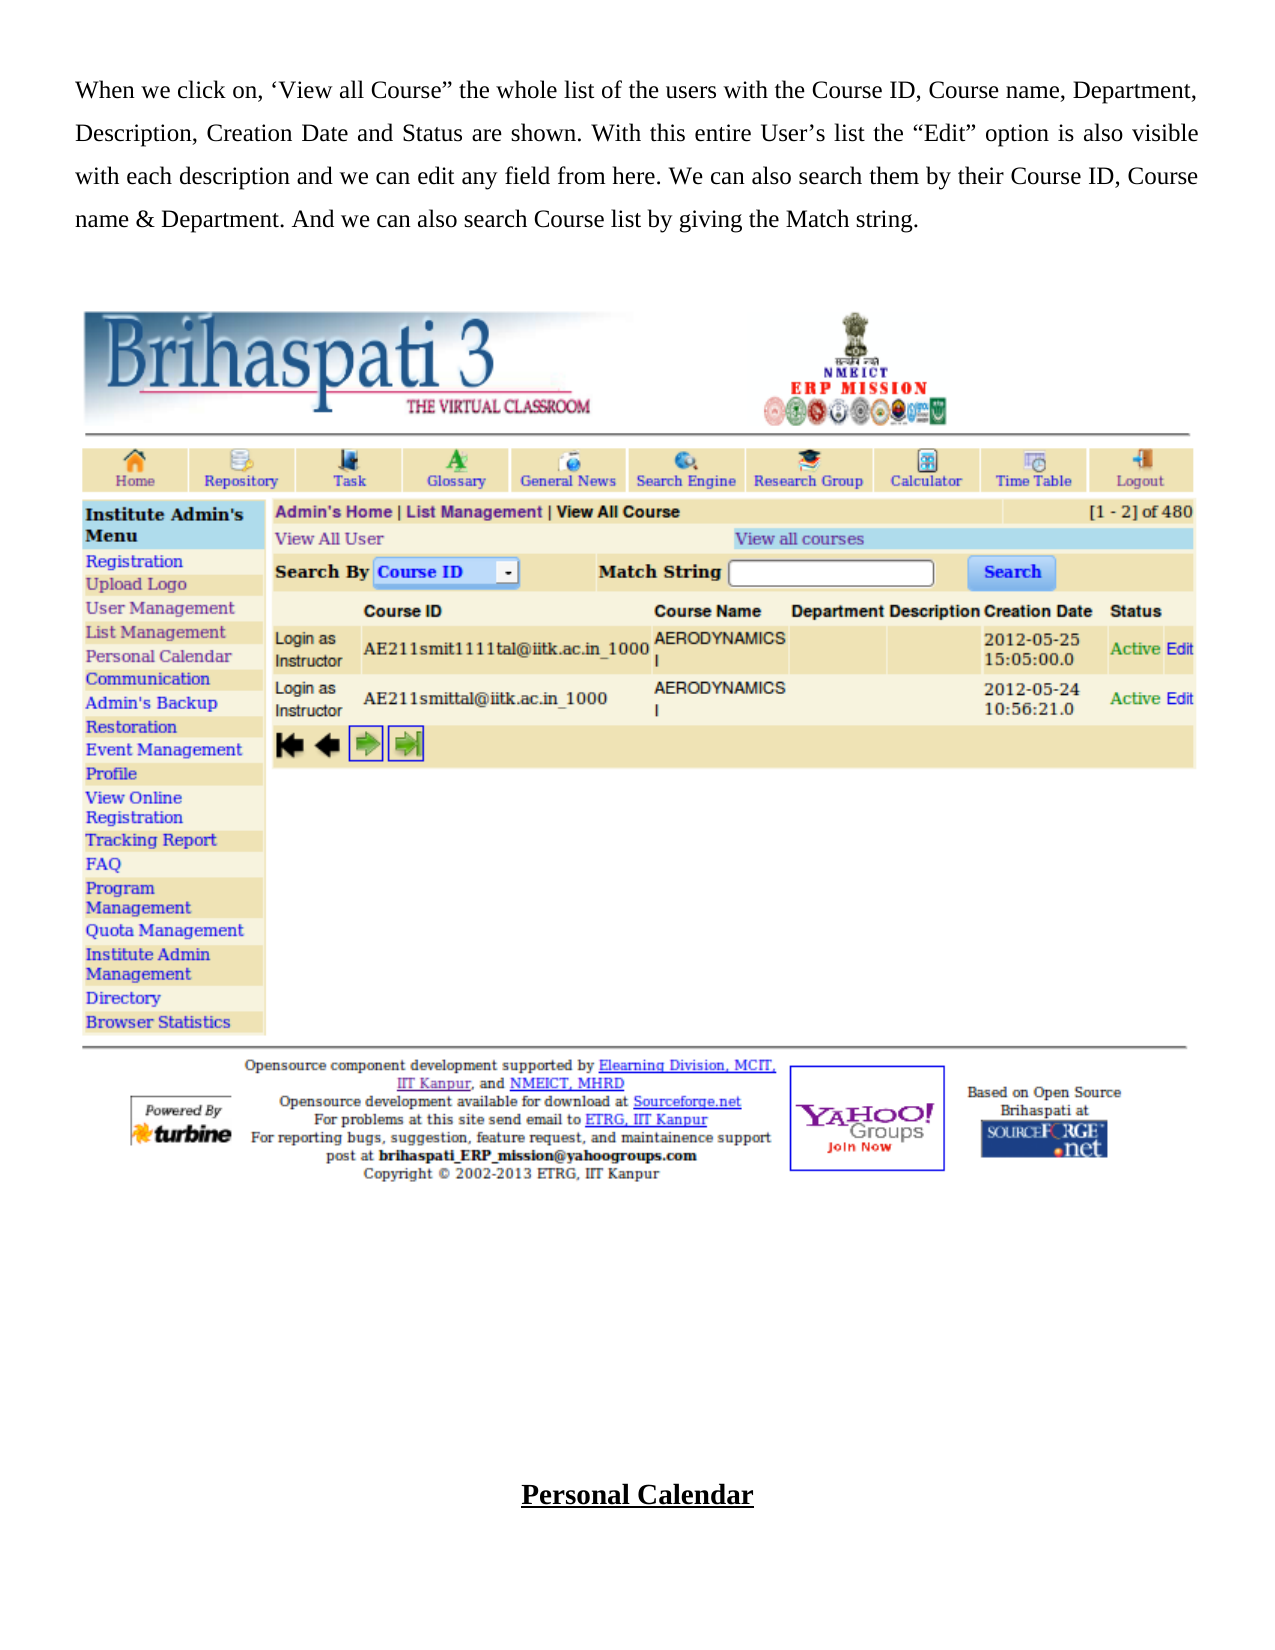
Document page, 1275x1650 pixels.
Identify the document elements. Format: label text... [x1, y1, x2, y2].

text Personal Calendar [75, 1477, 1200, 1511]
picture [75, 304, 1200, 1227]
text When we click on, ‘View all Course” the whole list of the users with the Course ID, Course name, Department, Description, Creation Date and Status are shown. With this entire User’s list the “Edit” option is also visible with each description and we can edit any field from here. We can also search them by their Course ID, Course name & Department. And we can also search Course list by giving the Match string. [75, 75, 1200, 233]
